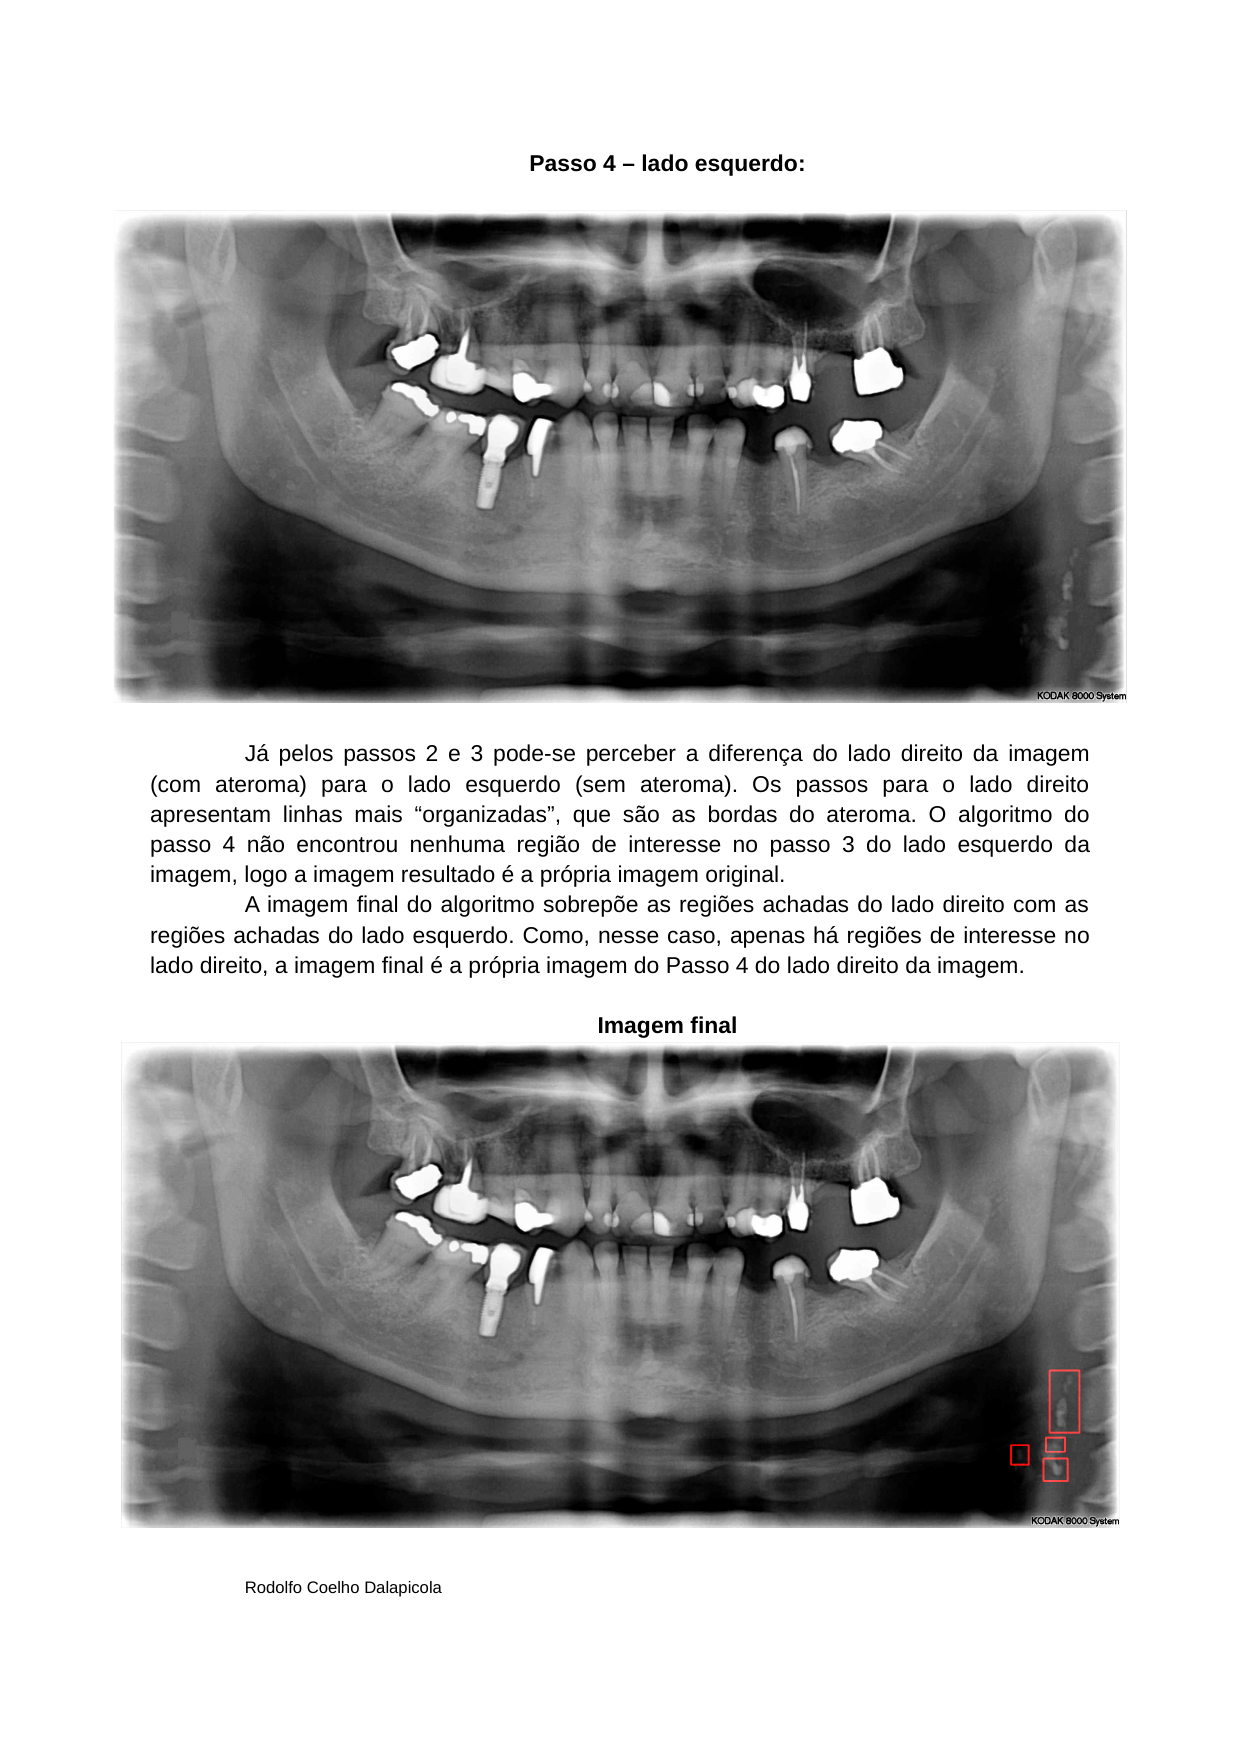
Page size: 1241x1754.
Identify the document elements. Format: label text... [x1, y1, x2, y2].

text Rodolfo Coelho Dalapicola [150, 1578, 1090, 1597]
text Já pelos passos 2 e 3 pode-se perceber a diferença do lado direito da imagem (com ateroma) para o lado esquerdo (sem ateroma). Os passos para o lado direito apresentam linhas mais “organizadas”, que são as bordas do ateroma. O algoritmo do passo 4 não encontrou nenhuma região de interesse no passo 3 do lado esquerdo da imagem, logo a imagem resultado é a própria imagem original. [150, 740, 1090, 887]
picture [121, 1042, 1120, 1528]
text A imagem final do algoritmo sobrepõe as regiões achadas do lado direito com as regiões achadas do lado esquerdo. Como, nesse caso, apenas há regiões de interesse no lado direito, a imagem final é a própria imagem do Passo 4 do lado direito da imagem. [150, 891, 1090, 978]
text Imagem final [150, 1012, 1090, 1038]
picture [113, 210, 1127, 703]
text Passo 4 – lado esquerdo: [150, 150, 1090, 176]
